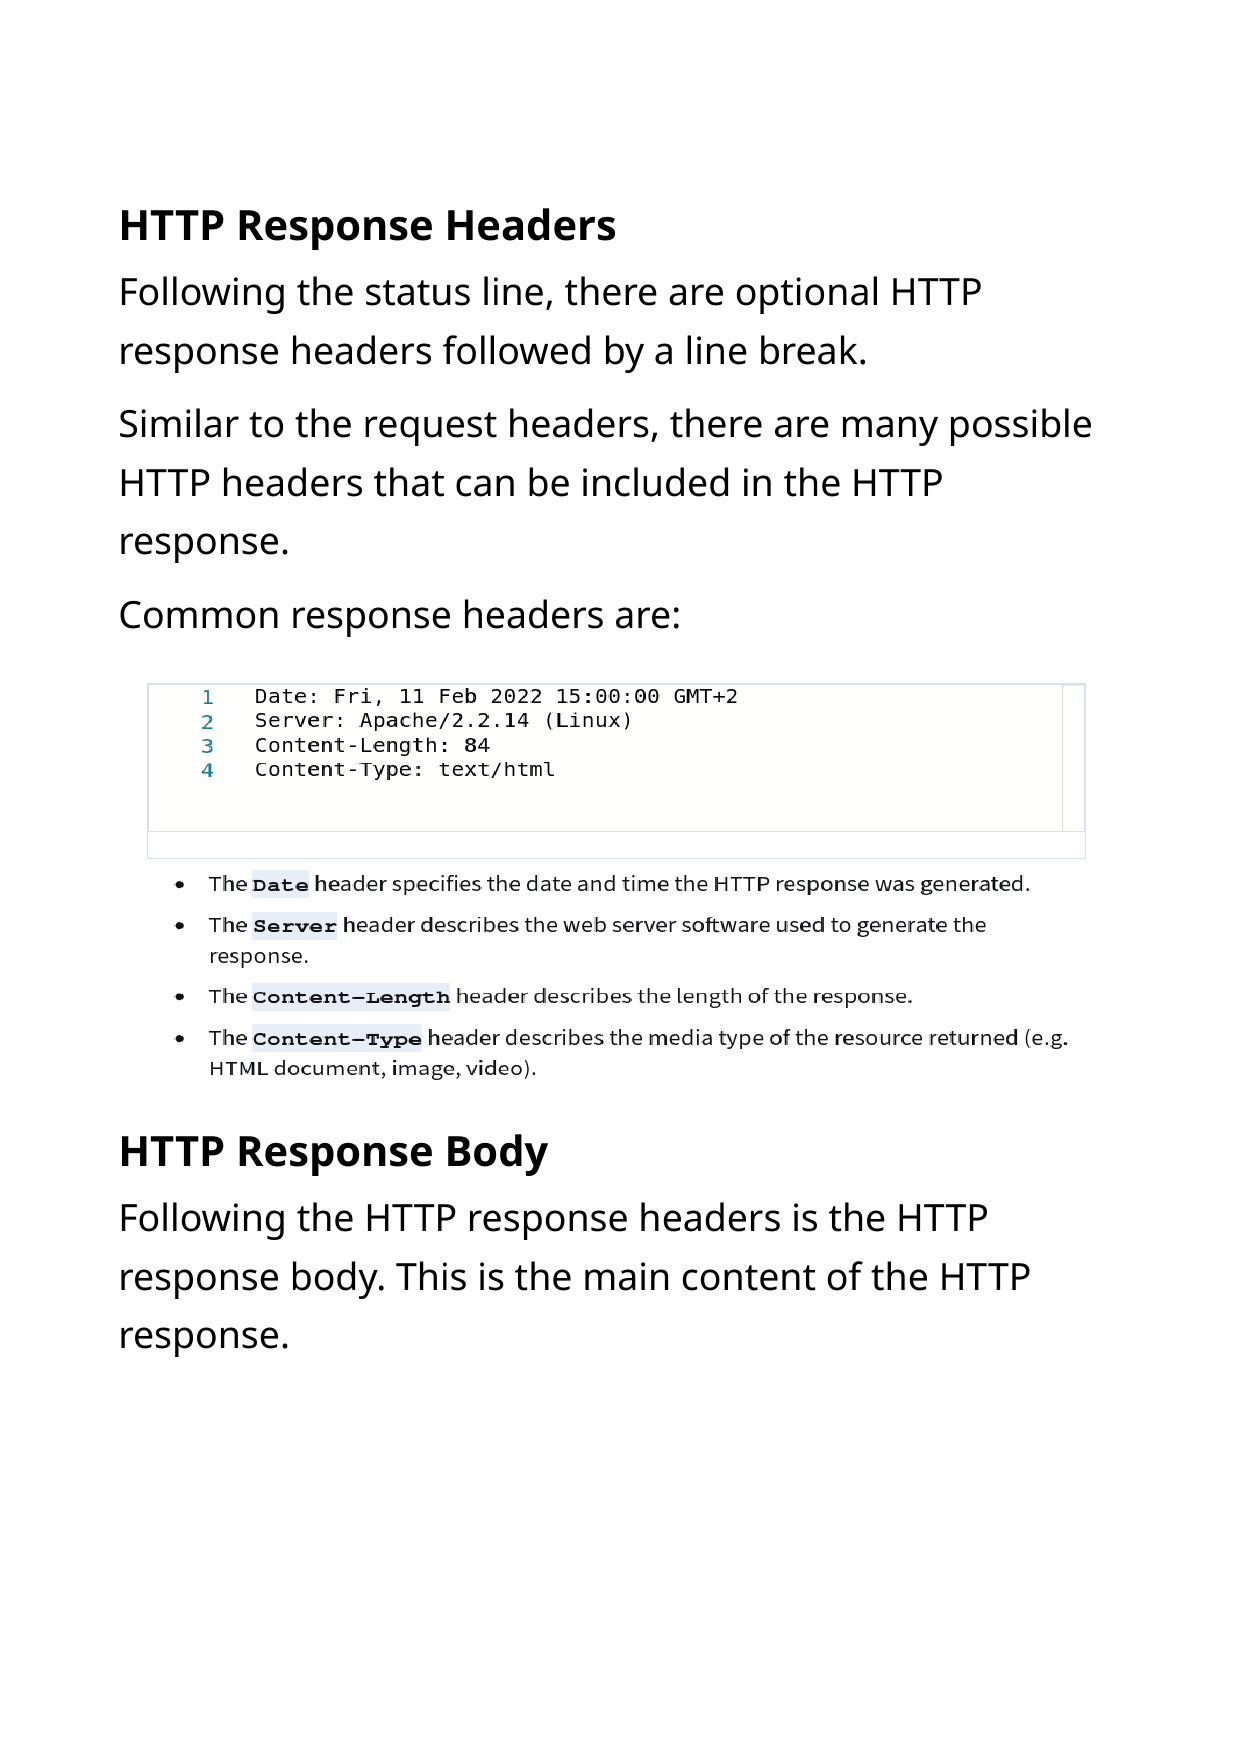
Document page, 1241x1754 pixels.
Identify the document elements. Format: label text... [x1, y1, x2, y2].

picture [118, 661, 1123, 1122]
subtitle HTTP Response Body [118, 1122, 1122, 1179]
text Following the status line, there are optional HTTP response headers followed by a line break. [118, 266, 1122, 375]
text Similar to the request headers, there are many possible HTTP headers that can be included in the HTTP response. [118, 397, 1122, 566]
text Following the HTTP response headers is the HTTP response body. This is the main content of the HTTP response. [118, 1191, 1122, 1360]
subtitle HTTP Response Headers [118, 196, 1122, 253]
text Common response headers are: [118, 588, 1122, 639]
